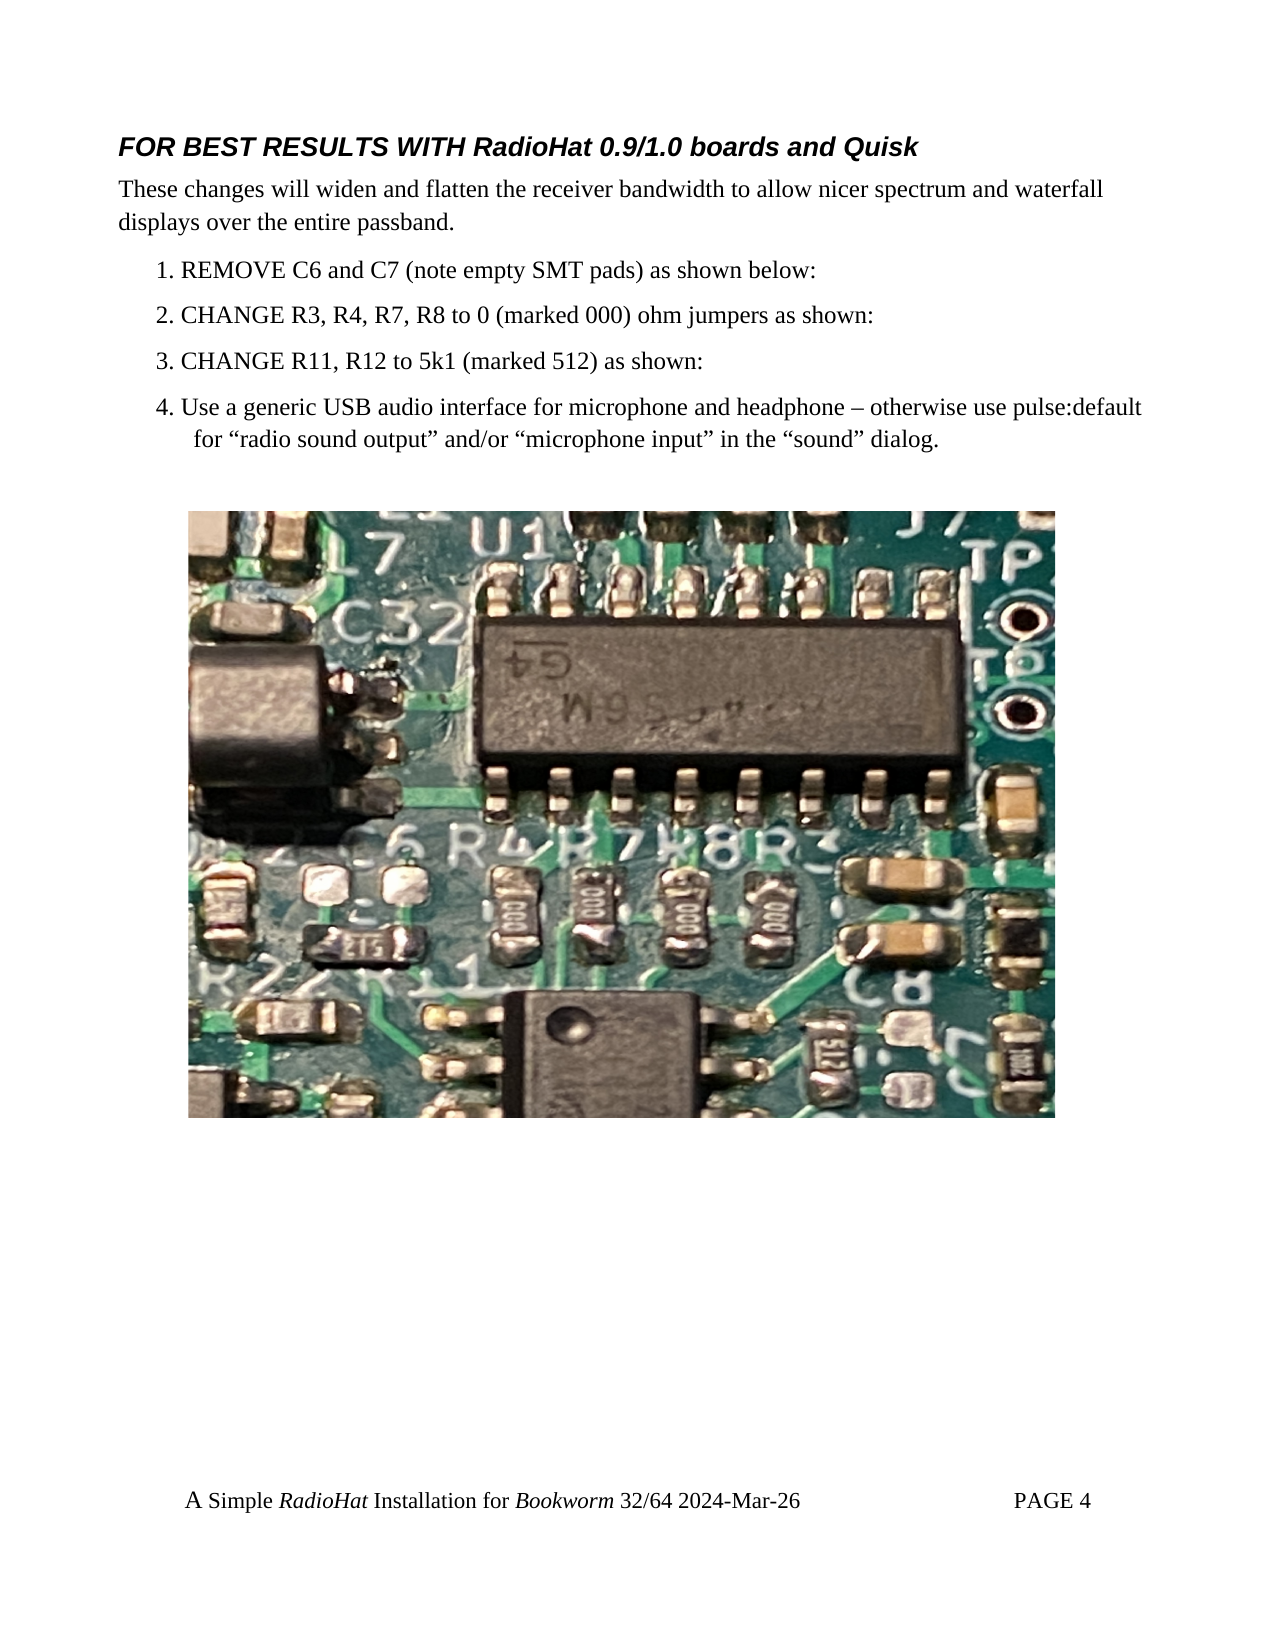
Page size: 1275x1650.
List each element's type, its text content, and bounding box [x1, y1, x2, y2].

text 4. Use a generic USB audio interface for microphone and headphone – otherwise use pulse:default for “radio sound output” and/or “microphone input” in the “sound” dialog. [156, 392, 1157, 453]
text 2. CHANGE R3, R4, R7, R8 to 0 (marked 000) ohm jumpers as shown: [156, 301, 1157, 329]
text These changes will widen and flatten the receiver bandwidth to allow nicer spectrum and waterfall displays over the entire passband. [118, 174, 1157, 236]
picture [188, 582, 898, 764]
subtitle FOR BEST RESULTS WITH RadioHat 0.9/1.0 boards and Quisk [118, 131, 1157, 162]
text 1. REMOVE C6 and C7 (note empty SMT pads) as shown below: [156, 255, 1157, 284]
text 3. CHANGE R11, R12 to 5k1 (marked 512) as shown: [156, 346, 1157, 375]
